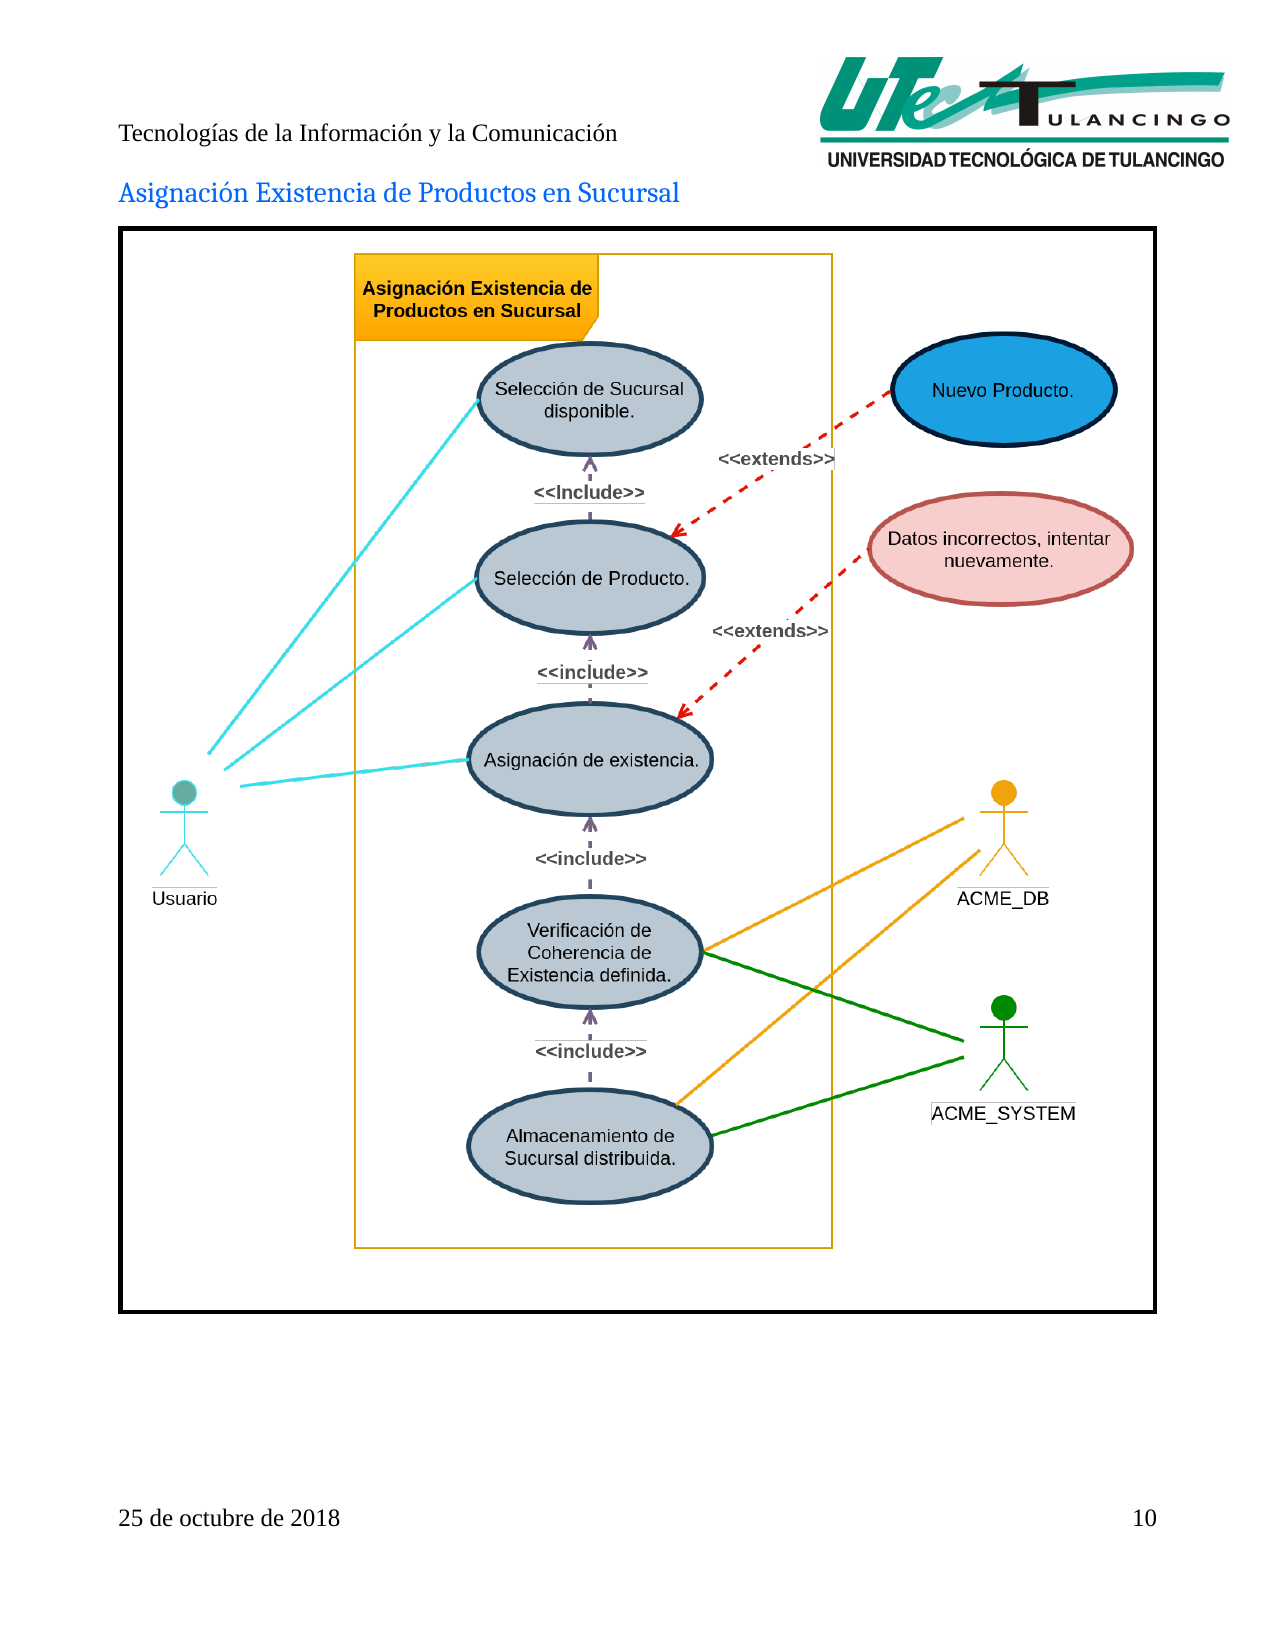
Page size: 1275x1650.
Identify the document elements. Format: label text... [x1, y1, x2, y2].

text Asignación Existencia de Productos en Sucursal [118, 176, 1157, 210]
picture [118, 226, 1157, 1314]
picture [820, 57, 1230, 167]
